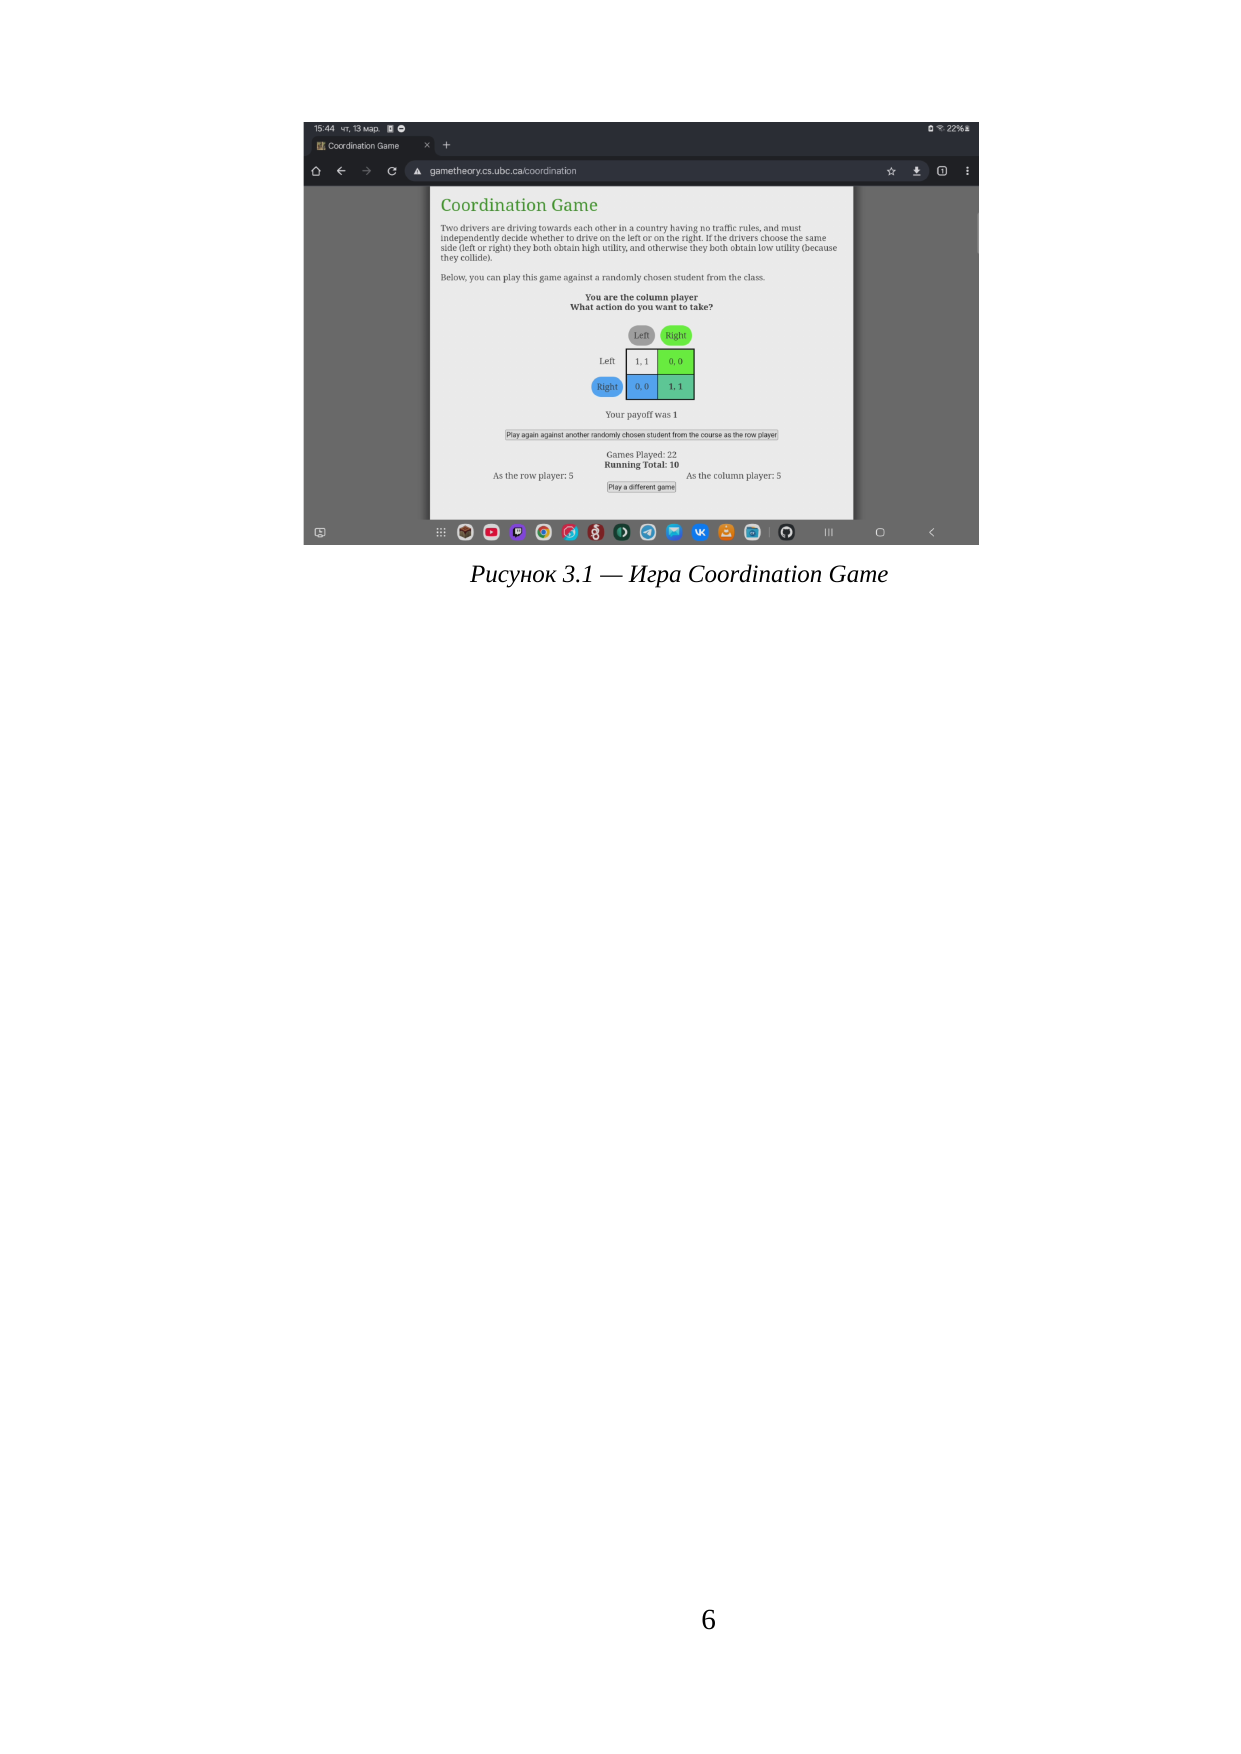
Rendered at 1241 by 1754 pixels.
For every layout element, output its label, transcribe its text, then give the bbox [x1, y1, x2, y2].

text Рисунок 3.1 — Игра Coordination Game [177, 118, 1181, 588]
picture [303, 122, 979, 545]
